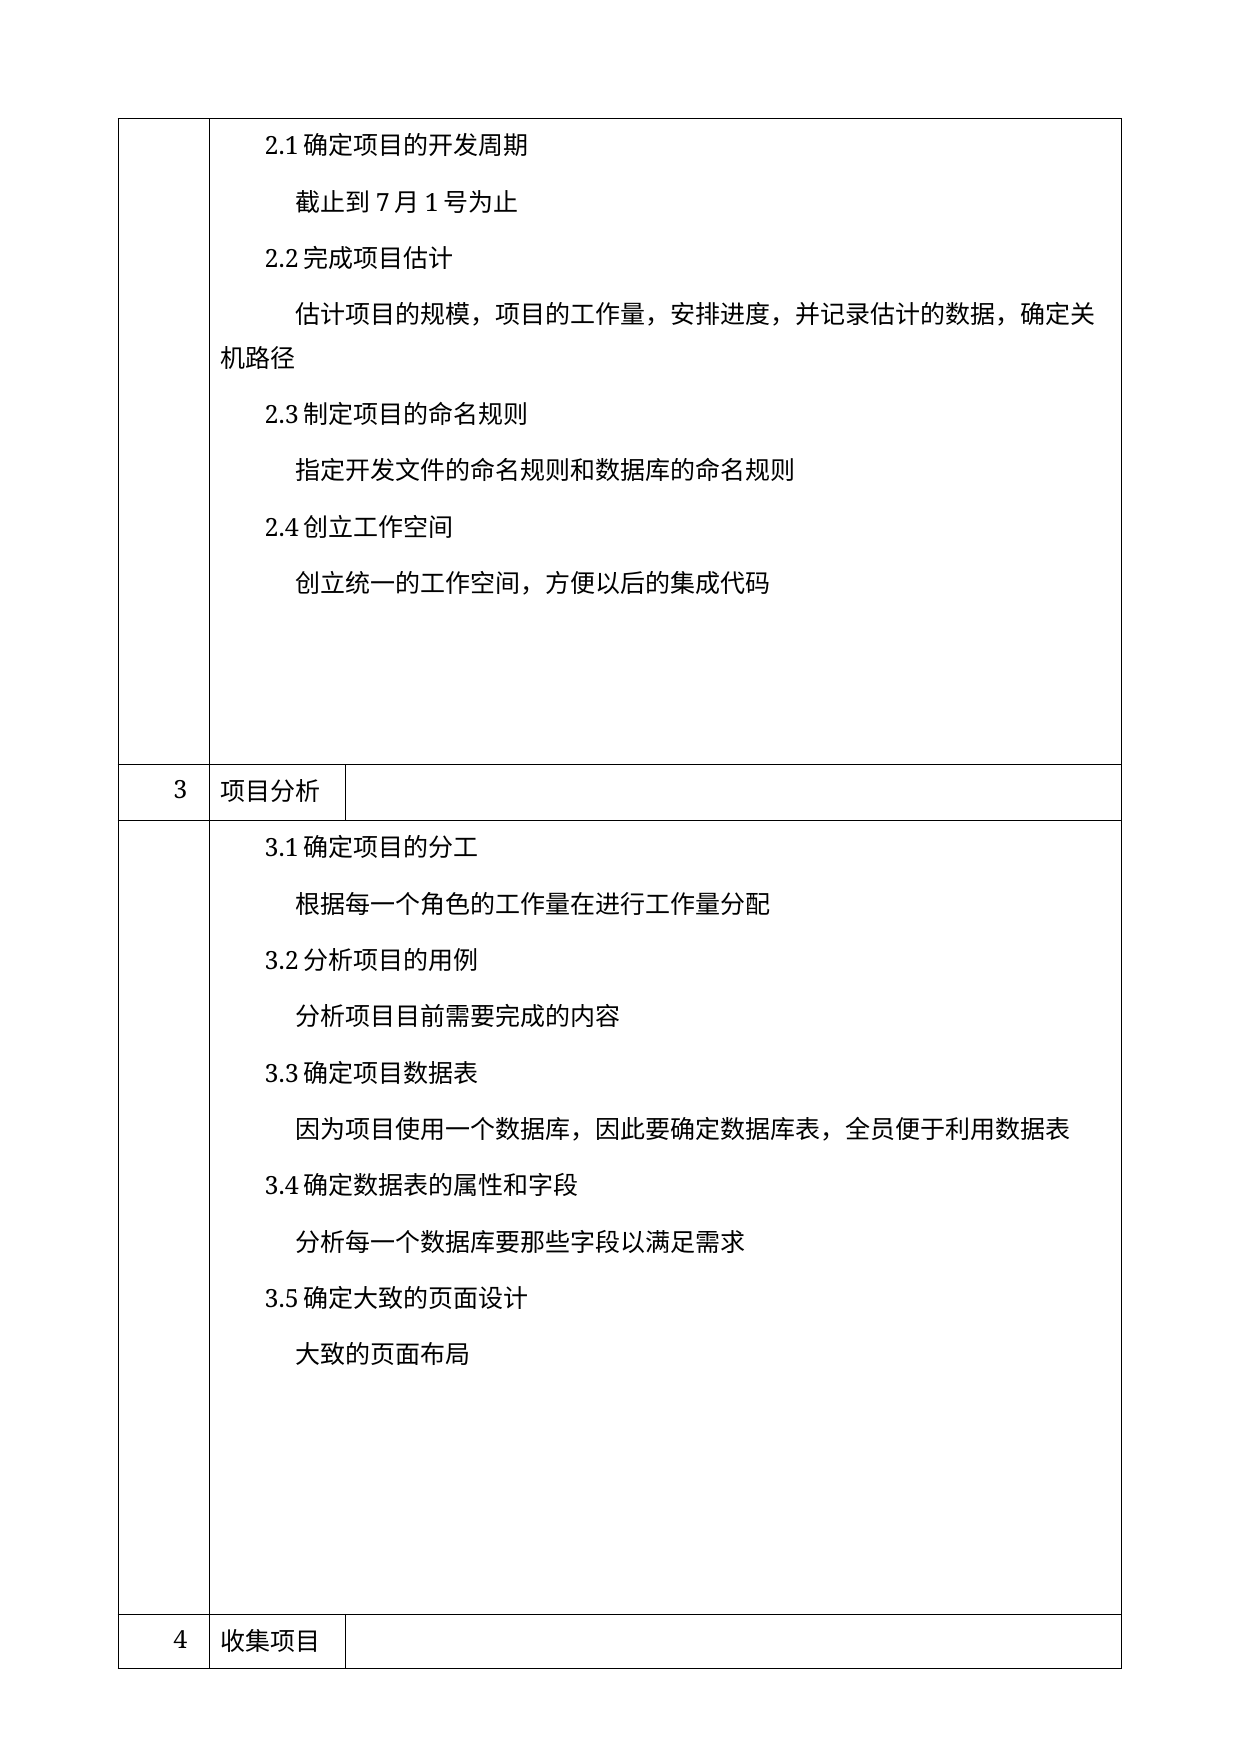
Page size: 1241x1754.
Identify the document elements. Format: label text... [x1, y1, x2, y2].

table_cell 3.1确定项目的分工 根据每一个角色的工作量在进行工作量分配 3.2分析项目的用例 分析项目目前需要完成的内容 3.3确定项目数据表 因为项目使用一个数据库，因此要确定数据库表，全员便于利用数据表 3.4确定数据表的属性和字段 分析每一个数据库要那些字段以满足需求 3.5确定大致的页面设计 大致的页面布局 [210, 821, 1121, 1614]
table_cell 收集项目 [210, 1615, 345, 1668]
table_cell 4 [119, 1615, 209, 1668]
table_cell 2.1确定项目的开发周期 截止到7月1号为止 2.2完成项目估计 估计项目的规模，项目的工作量，安排进度，并记录估计的数据，确定关机路径 2.3制定项目的命名规则 指定开发文件的命名规则和数据库的命名规则 2.4创立工作空间 创立统一的工作空间，方便以后的集成代码 [210, 119, 1121, 764]
table_cell 项目分析 [210, 765, 345, 820]
table_cell [346, 1615, 1121, 1668]
table_cell [119, 119, 209, 764]
table_cell 3 [119, 765, 209, 820]
table_cell [119, 821, 209, 1614]
table_cell [346, 765, 1121, 820]
